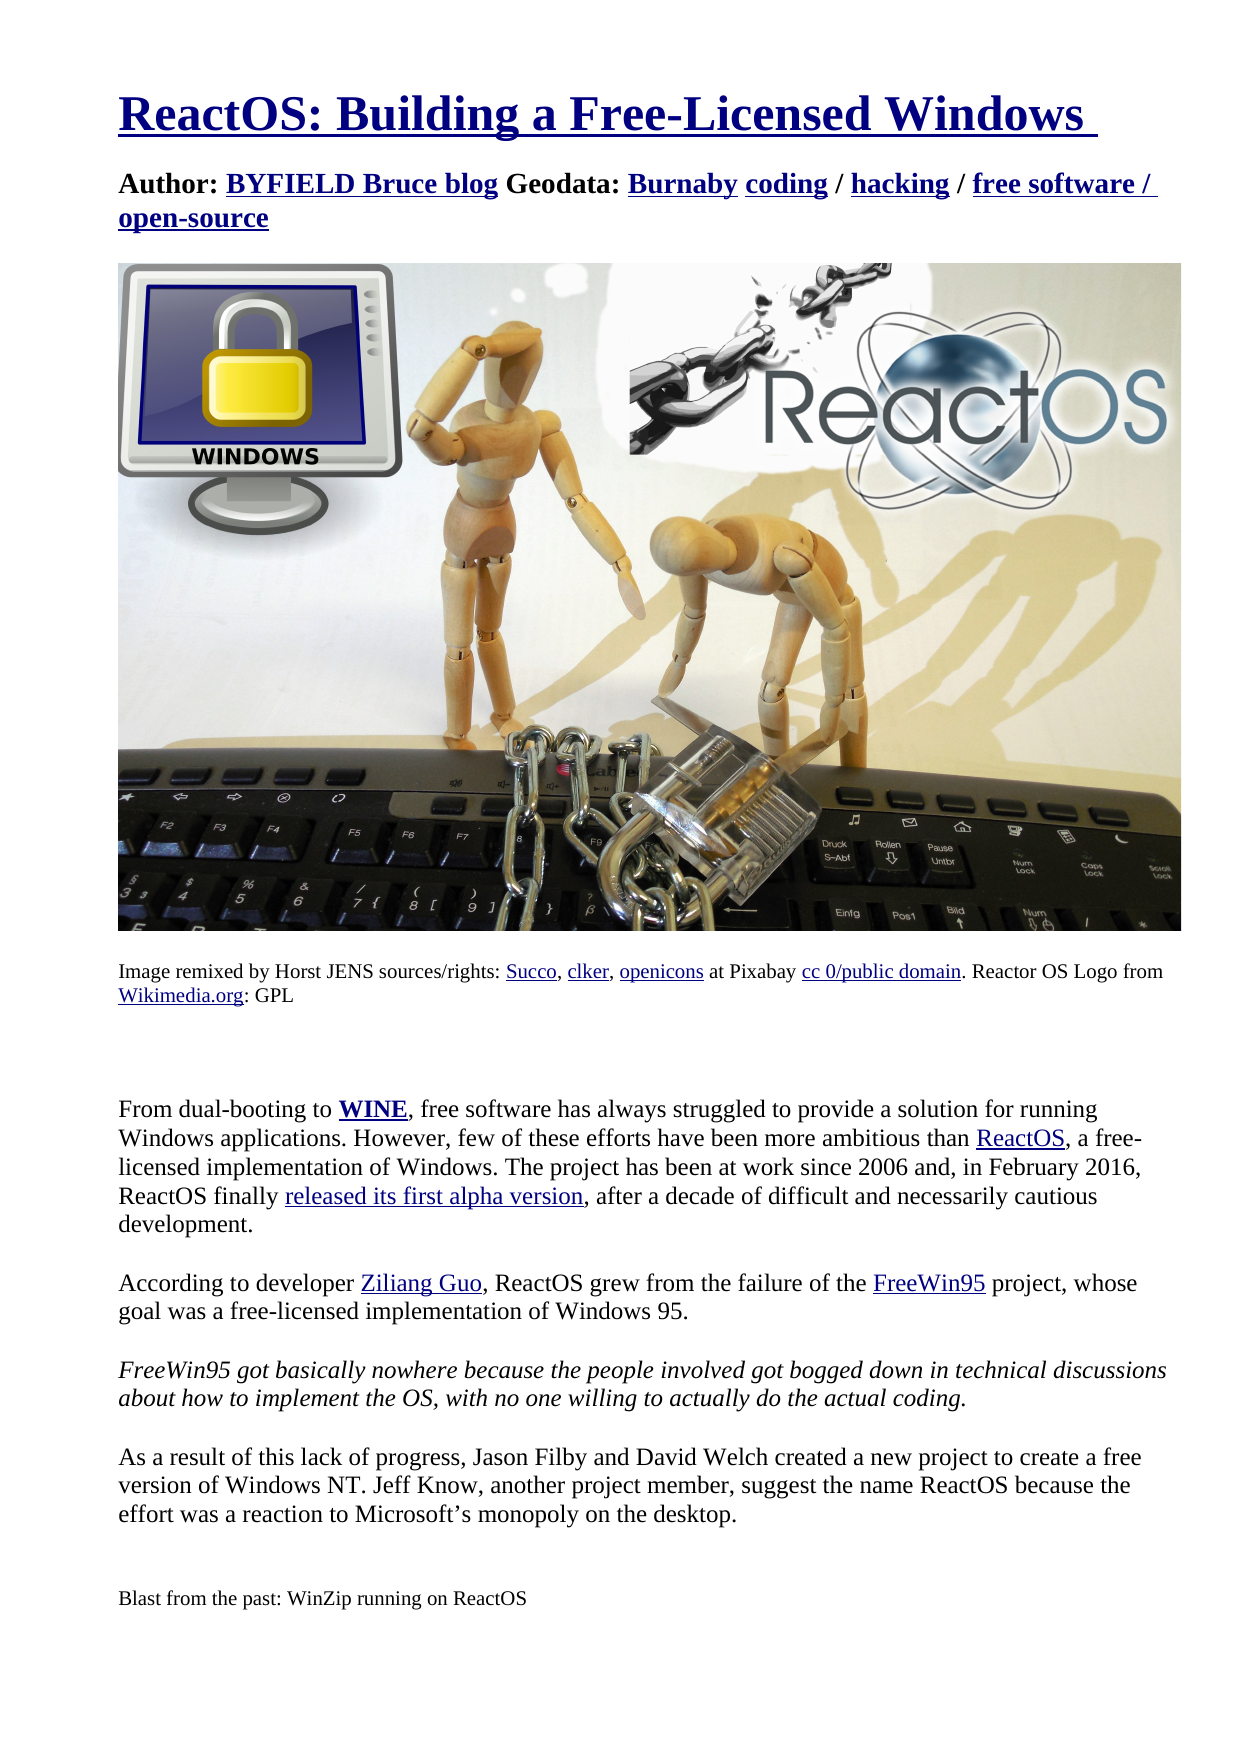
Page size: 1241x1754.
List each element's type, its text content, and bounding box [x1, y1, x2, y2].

text Blast from the past: WinZip running on ReactOS [118, 1557, 1181, 1610]
text According to developer Ziliang Guo, ReactOS grew from the failure of the FreeWin95 project, whose goal was a free-licensed implementation of Windows 95. [118, 1268, 1181, 1325]
text Image remixed by Horst JENS sources/rights: Succo, clker, openicons at Pixabay cc 0/public domain. Reactor OS Logo from Wikimedia.org: GPL [118, 931, 1181, 1007]
text From dual-booting to WINE, free software has always struggled to provide a solution for running Windows applications. However, few of these efforts have been more ambitious than ReactOS, a free-licensed implementation of Windows. The project has been at work since 2006 and, in February 2016, ReactOS finally released its first alpha version, after a decade of difficult and necessarily cautious development. [118, 1037, 1181, 1238]
picture [118, 263, 1182, 931]
text As a result of this lack of progress, Jason Filby and David Welch created a new project to create a free version of Windows NT. Jeff Know, another project member, suggest the name ReactOS because the effort was a reaction to Microsoft’s monopoly on the desktop. [118, 1442, 1181, 1528]
subtitle ReactOS: Building a Free-Licensed Windows [118, 84, 1181, 142]
text FreeWin95 got basically nowhere because the people involved got bogged down in technical discussions about how to implement the OS, with no one willing to actually do the actual coding. [118, 1355, 1181, 1412]
subtitle Author: BYFIELD Bruce blog Geodata: Burnaby coding / hacking / free software / open-source [118, 167, 1181, 234]
